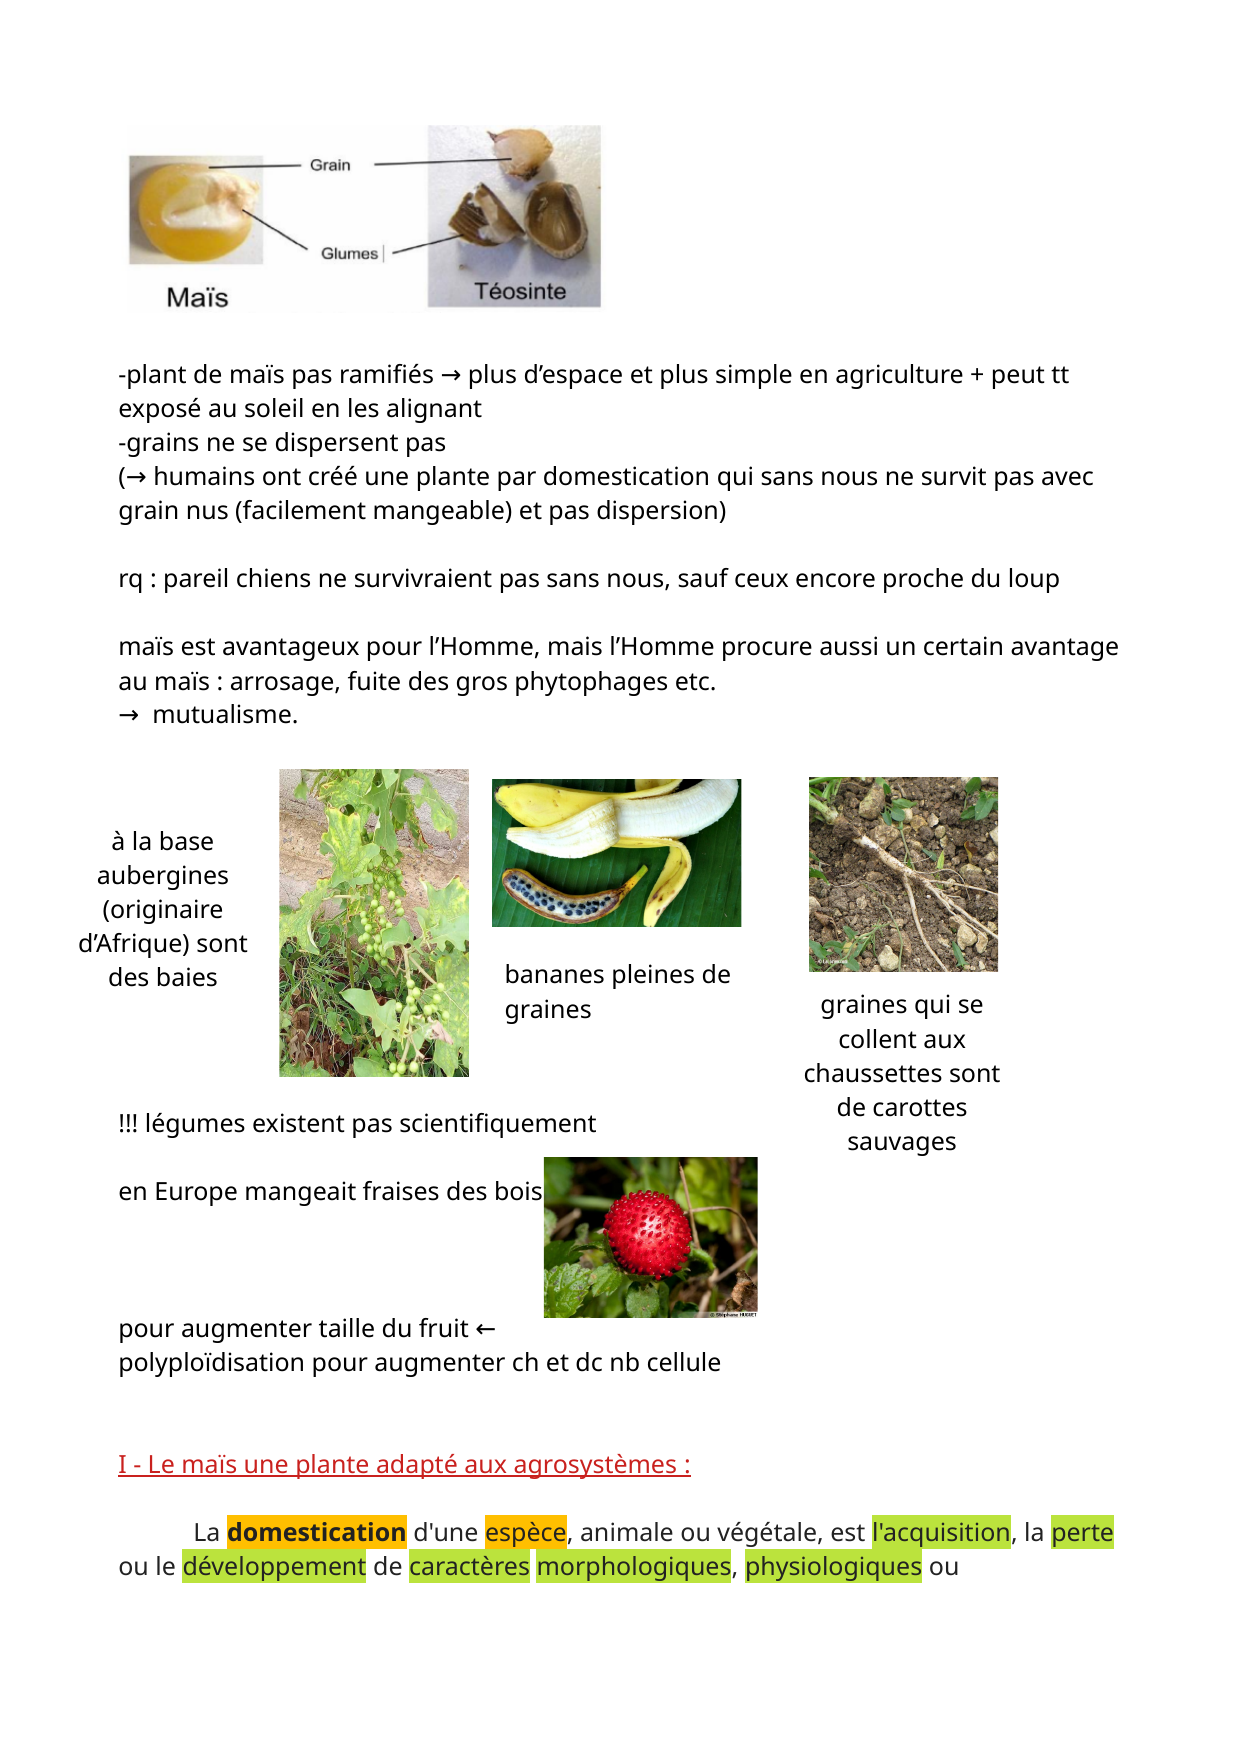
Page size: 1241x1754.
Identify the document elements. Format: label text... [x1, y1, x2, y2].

list maïs est avantageux pour l’Homme, mais l’Homme procure aussi un certain avantage au maïs : arrosage, fuite des gros phytophages etc. [118, 629, 1122, 697]
picture [809, 777, 999, 972]
picture [543, 1157, 758, 1318]
list → mutualisme. [118, 697, 1122, 731]
text -plant de maïs pas ramifiés → plus d’espace et plus simple en agriculture + peut tt exposé au soleil en les alignant [118, 357, 1122, 425]
picture [492, 779, 742, 927]
text en Europe mangeait fraises des bois [118, 1174, 543, 1208]
text (→ humains ont créé une plante par domestication qui sans nous ne survit pas avec grain nus (facilement mangeable) et pas dispersion) [118, 459, 1122, 527]
text [758, 1174, 1122, 1208]
text !!! légumes existent pas scientifiquement [118, 1106, 1122, 1140]
text pour augmenter taille du fruit ← polyploïdisation pour augmenter ch et dc nb cellule [118, 1310, 1122, 1378]
picture [279, 769, 469, 1077]
text rq : pareil chiens ne survivraient pas sans nous, sauf ceux encore proche du loup [118, 561, 1122, 595]
text -grains ne se dispersent pas [118, 425, 1122, 459]
text La domestication d'une espèce, animale ou végétale, est l'acquisition, la perte ou le développement de caractères morphologiques, physiologiques ou [118, 1515, 1122, 1583]
text I - Le maïs une plante adapté aux agrosystèmes : [118, 1447, 1122, 1481]
picture [116, 121, 618, 313]
